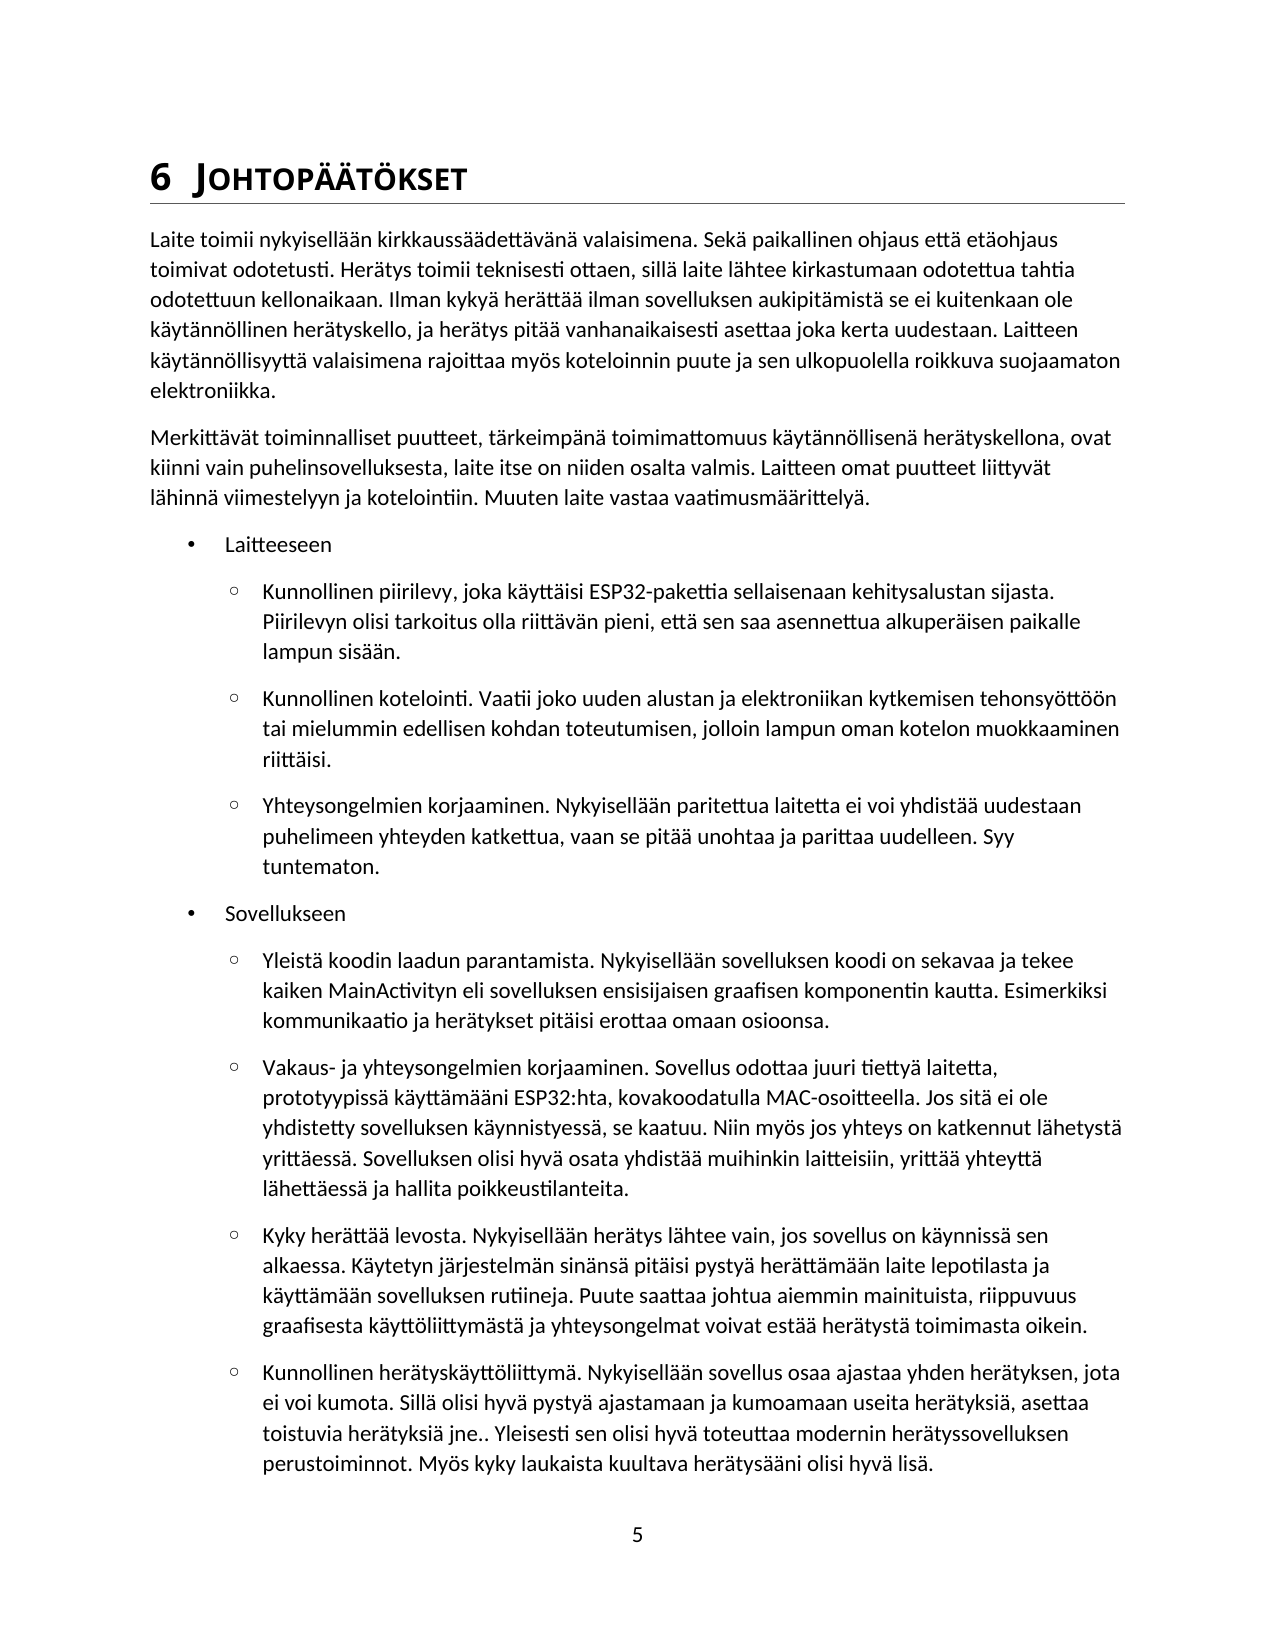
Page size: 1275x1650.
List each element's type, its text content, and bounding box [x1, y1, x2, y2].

list Laitteeseen [187, 530, 1125, 558]
text Merkittävät toiminnalliset puutteet, tärkeimpänä toimimattomuus käytännöllisenä herätyskellona, ovat kiinni vain puhelinsovelluksesta, laite itse on niiden osalta valmis. Laitteen omat puutteet liittyvät lähinnä viimestelyyn ja kotelointiin. Muuten laite vastaa vaatimusmäärittelyä. [150, 423, 1125, 511]
list Kyky herättää levosta. Nykyisellään herätys lähtee vain, jos sovellus on käynnissä sen alkaessa. Käytetyn järjestelmän sinänsä pitäisi pystyä herättämään laite lepotilasta ja käyttämään sovelluksen rutiineja. Puute saattaa johtua aiemmin mainituista, riippuvuus graafisesta käyttöliittymästä ja yhteysongelmat voivat estää herätystä toimimasta oikein. [225, 1221, 1125, 1339]
list Kunnollinen herätyskäyttöliittymä. Nykyisellään sovellus osaa ajastaa yhden herätyksen, jota ei voi kumota. Sillä olisi hyvä pystyä ajastamaan ja kumoamaan useita herätyksiä, asettaa toistuvia herätyksiä jne.. Yleisesti sen olisi hyvä toteuttaa modernin herätyssovelluksen perustoiminnot. Myös kyky laukaista kuultava herätysääni olisi hyvä lisä. [225, 1358, 1125, 1477]
text Laite toimii nykyisellään kirkkaussäädettävänä valaisimena. Sekä paikallinen ohjaus että etäohjaus toimivat odotetusti. Herätys toimii teknisesti ottaen, sillä laite lähtee kirkastumaan odotettua tahtia odotettuun kellonaikaan. Ilman kykyä herättää ilman sovelluksen aukipitämistä se ei kuitenkaan ole käytännöllinen herätyskello, ja herätys pitää vanhanaikaisesti asettaa joka kerta uudestaan. Laitteen käytännöllisyyttä valaisimena rajoittaa myös koteloinnin puute ja sen ulkopuolella roikkuva suojaamaton elektroniikka. [150, 225, 1125, 404]
subtitle Johtopäätökset [150, 150, 1125, 203]
list Kunnollinen piirilevy, joka käyttäisi ESP32-pakettia sellaisenaan kehitysalustan sijasta. Piirilevyn olisi tarkoitus olla riittävän pieni, että sen saa asennettua alkuperäisen paikalle lampun sisään. [225, 577, 1125, 665]
list Kunnollinen kotelointi. Vaatii joko uuden alustan ja elektroniikan kytkemisen tehonsyöttöön tai mielummin edellisen kohdan toteutumisen, jolloin lampun oman kotelon muokkaaminen riittäisi. [225, 684, 1125, 773]
list Yhteysongelmien korjaaminen. Nykyisellään paritettua laitetta ei voi yhdistää uudestaan puhelimeen yhteyden katkettua, vaan se pitää unohtaa ja parittaa uudelleen. Syy tuntematon. [225, 792, 1125, 880]
list Vakaus- ja yhteysongelmien korjaaminen. Sovellus odottaa juuri tiettyä laitetta, prototyypissä käyttämääni ESP32:hta, kovakoodatulla MAC-osoitteella. Jos sitä ei ole yhdistetty sovelluksen käynnistyessä, se kaatuu. Niin myös jos yhteys on katkennut lähetystä yrittäessä. Sovelluksen olisi hyvä osata yhdistää muihinkin laitteisiin, yrittää yhteyttä lähettäessä ja hallita poikkeustilanteita. [225, 1053, 1125, 1202]
list Sovellukseen [187, 899, 1125, 927]
list Yleistä koodin laadun parantamista. Nykyisellään sovelluksen koodi on sekavaa ja tekee kaiken MainActivityn eli sovelluksen ensisijaisen graafisen komponentin kautta. Esimerkiksi kommunikaatio ja herätykset pitäisi erottaa omaan osioonsa. [225, 946, 1125, 1034]
